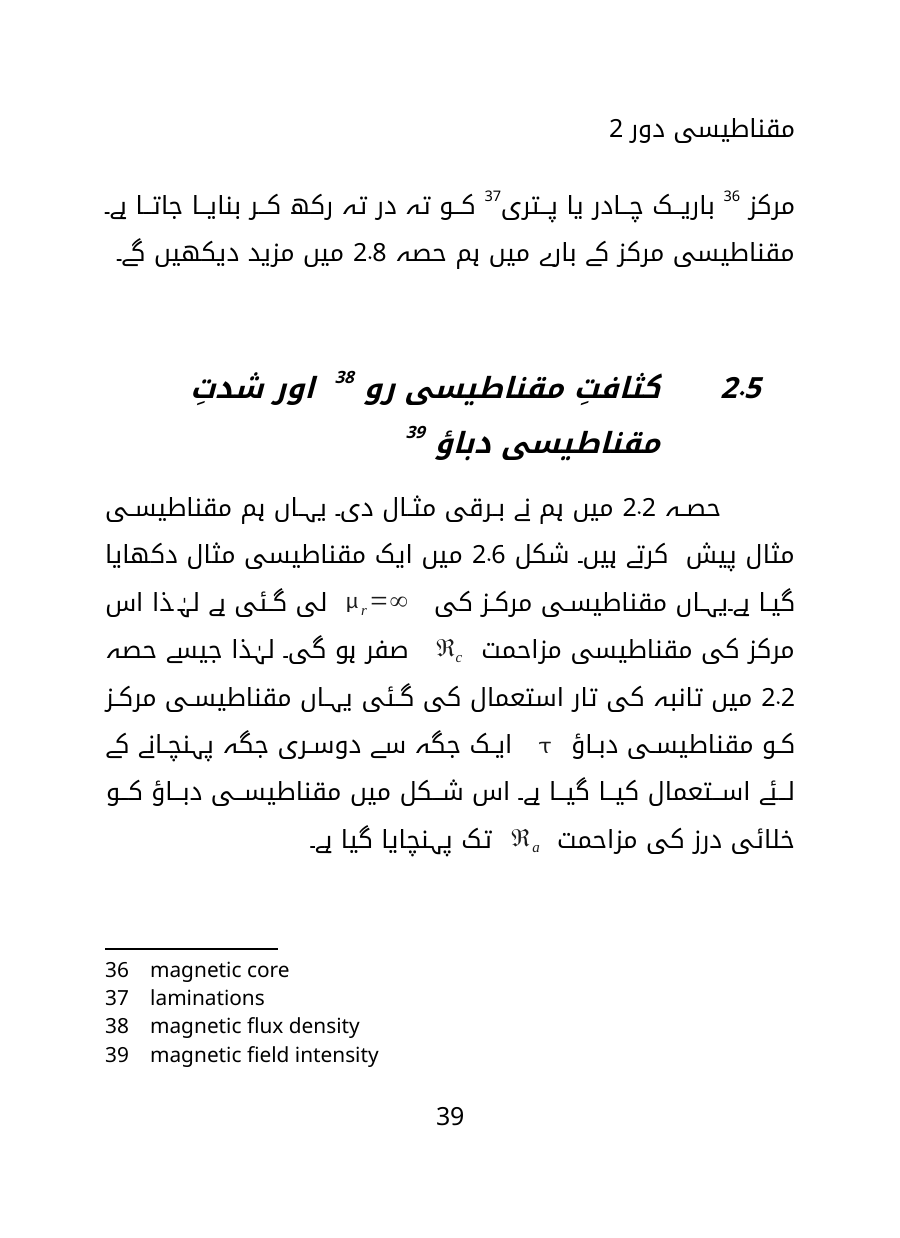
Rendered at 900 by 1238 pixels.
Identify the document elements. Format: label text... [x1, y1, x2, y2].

text بالکل برقی مثال کی طرح، مقناطیسی دباؤ کو کم مقناطیسی مزاحمت والے راستے اس جگہ پہنچایا جاتا ہے جہاں اس کی ضرورت ہو۔ مساوات 2.3 سے ہم دیکھتے ہیں کہ مقناطیسی مزاحمت، مقناطیسی نفوذ پذیریسے منسلک ہے ۔ کو عمومالکھا جاتا ہے جہاں کے برابر ہے۔ لوہا، کچھ دھاتیں اور چند جدید مصنوعی اشیاء ایسی ہیں جن کاہے۔ لہٰذا انہیں کو مقناطیسی دباؤ ایک جگہ سے دوسری جگہ پہنچانے کے لئے استعمال کیا جاتا ہے۔ البتہ کی مقدار اتنی نہیں ہے کہ اس سے بنی سلاخ کی مقناطیسی مزاحمت ہر جگہ نظرانداز کی جا سکے۔ مساوات 2.3 سے ہم دیکھتے ہیں کہ مقناطیسی مزاحمت کم سے کم کرنے کی خاطر رقبہ عمودی تراش زیادہ سے زیادہ رکھنا پڑتا ہے۔ لہٰذا عموما مقناطیسی دباؤ منتقل کرنے کے لئے ایک تار نہیں بلکہ خاصی زیادہ عمودی سطح رکھنے والا راستا درکار ہوتا ہے اور اس راستے کو مقناطیسی مرکز کہتے ہیں۔برقی مشینوں میں مقناطیسی مرکز باریک چادر یا پتری کو تہ در تہ رکھ کر بنایا جاتا ہے۔ مقناطیسی مرکز کے بارے میں ہم حصہ 2.8 میں مزید دیکھیں گے۔ [105, 182, 795, 277]
subtitle کثافتِ مقناطیسی رو اور شدتِ مقناطیسی دباؤ [105, 361, 720, 472]
list magnetic flux density [105, 1012, 795, 1040]
list magnetic field intensity [105, 1040, 795, 1068]
text laminations [105, 983, 795, 1012]
text حصہ 2.2 میں ہم نے برقی مثال دی۔ یہاں ہم مقناطیسی مثال پیش کرتے ہیں۔ شکل 2.6 میں ایک مقناطیسی مثال دکھایا گیا ہے۔یہاں مقناطیسی مرکز کی لی گئی ہے لہٰذا اس مرکز کی مقناطیسی مزاحمت صفر ہو گی۔ لہٰذا جیسے حصہ 2.2 میں تانبہ کی تار استعمال کی گئی یہاں مقناطیسی مرکز کو مقناطیسی دباؤ ایک جگہ سے دوسری جگہ پہنچانے کے لئے استعمال کیا گیا ہے۔ اس شکل میں مقناطیسی دباؤ کو خلائی درز کی مزاحمتتک پہنچایا گیا ہے۔ [105, 484, 795, 863]
text magnetic core [105, 955, 795, 983]
